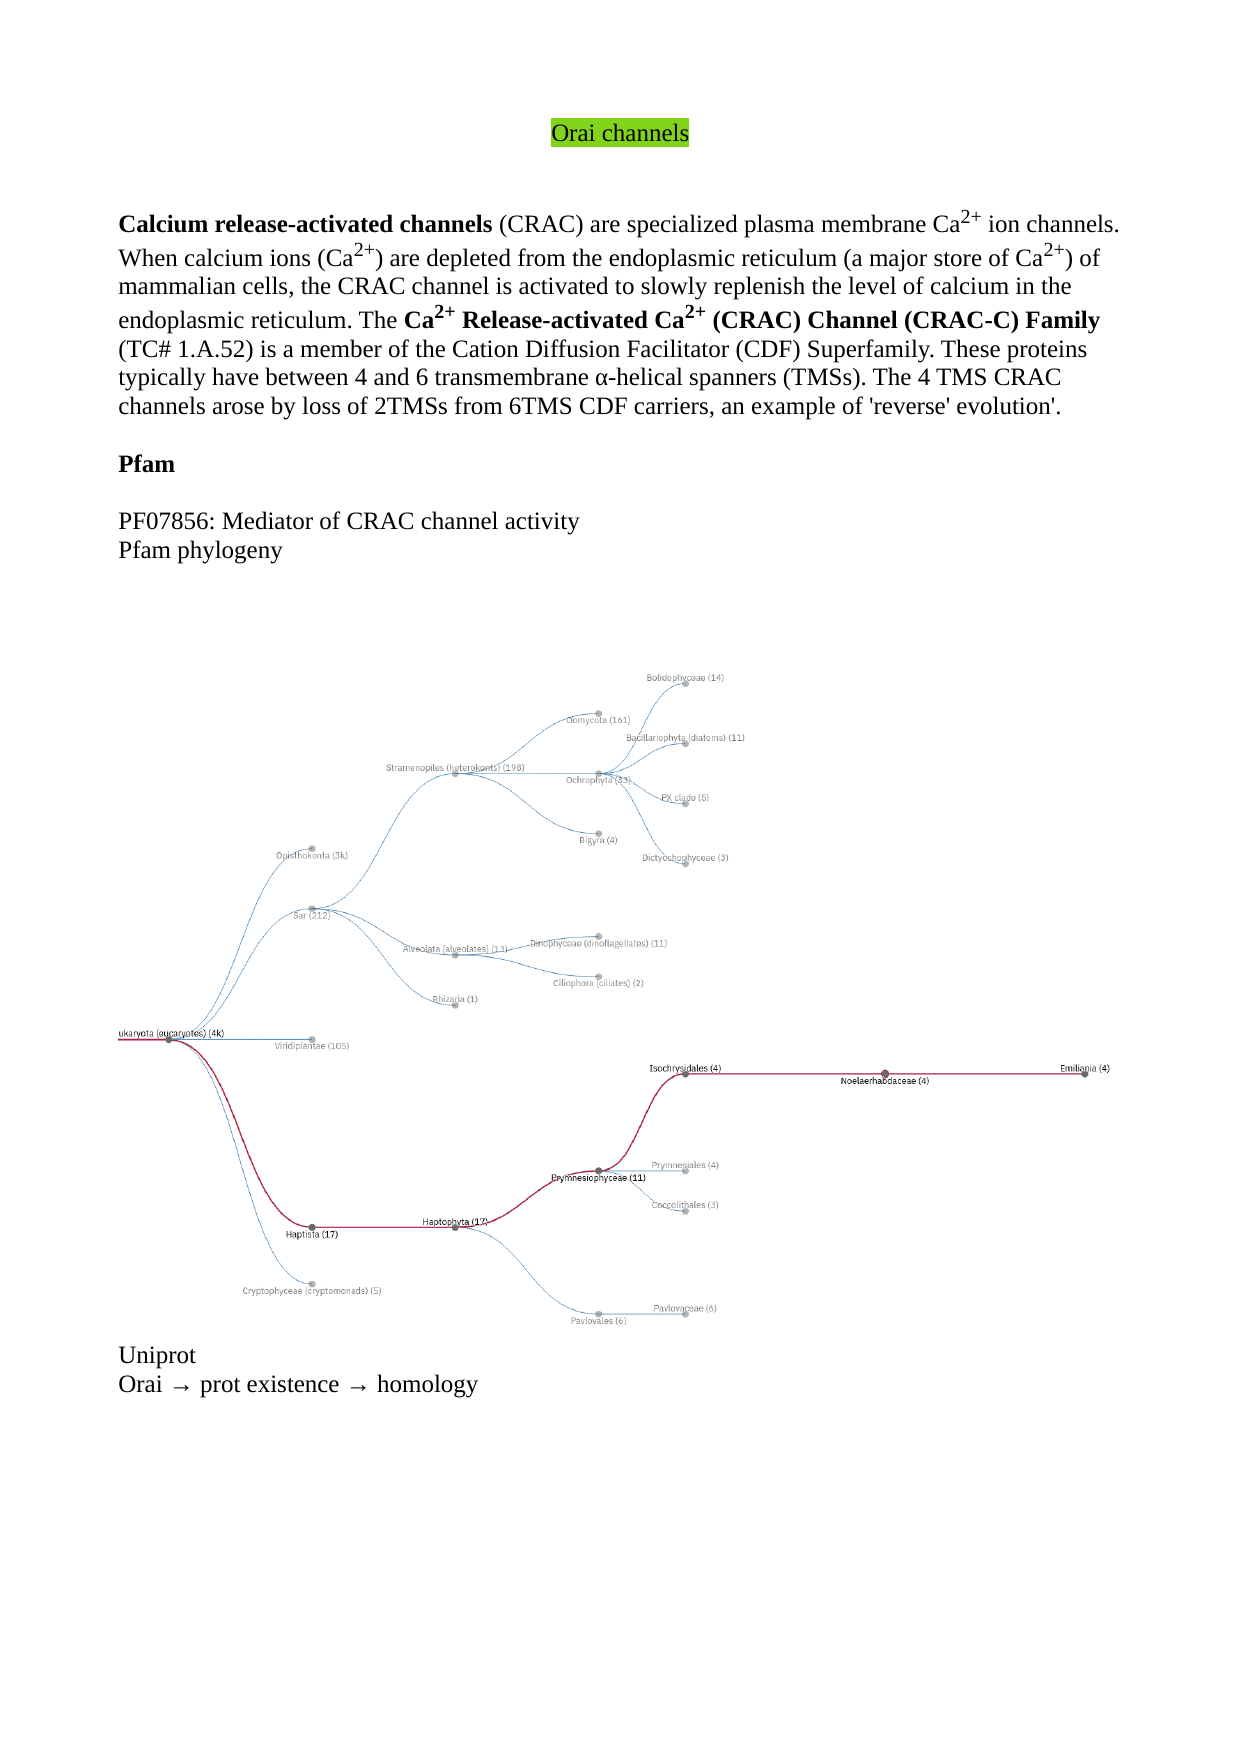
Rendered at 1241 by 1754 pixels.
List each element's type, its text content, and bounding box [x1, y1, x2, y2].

text Calcium release-activated channels (CRAC) are specialized plasma membrane Ca2+ ion channels. When calcium ions (Ca2+) are depleted from the endoplasmic reticulum (a major store of Ca2+) of mammalian cells, the CRAC channel is activated to slowly replenish the level of calcium in the endoplasmic reticulum. The Ca2+ Release-activated Ca2+ (CRAC) Channel (CRAC-C) Family (TC# 1.A.52) is a member of the Cation Diffusion Facilitator (CDF) Superfamily. These proteins typically have between 4 and 6 transmembrane α-helical spanners (TMSs). The 4 TMS CRAC channels arose by loss of 2TMSs from 6TMS CDF carriers, an example of 'reverse' evolution'. [118, 204, 1122, 420]
text PF07856: Mediator of CRAC channel activity [118, 506, 1122, 535]
text Pfam [118, 449, 1122, 477]
picture [118, 650, 1123, 1341]
text Pfam phylogeny [118, 535, 1122, 564]
text Orai channels [118, 118, 1122, 147]
text Orai → prot existence → homology [118, 1369, 1122, 1398]
text Uniprot [118, 1341, 1122, 1369]
